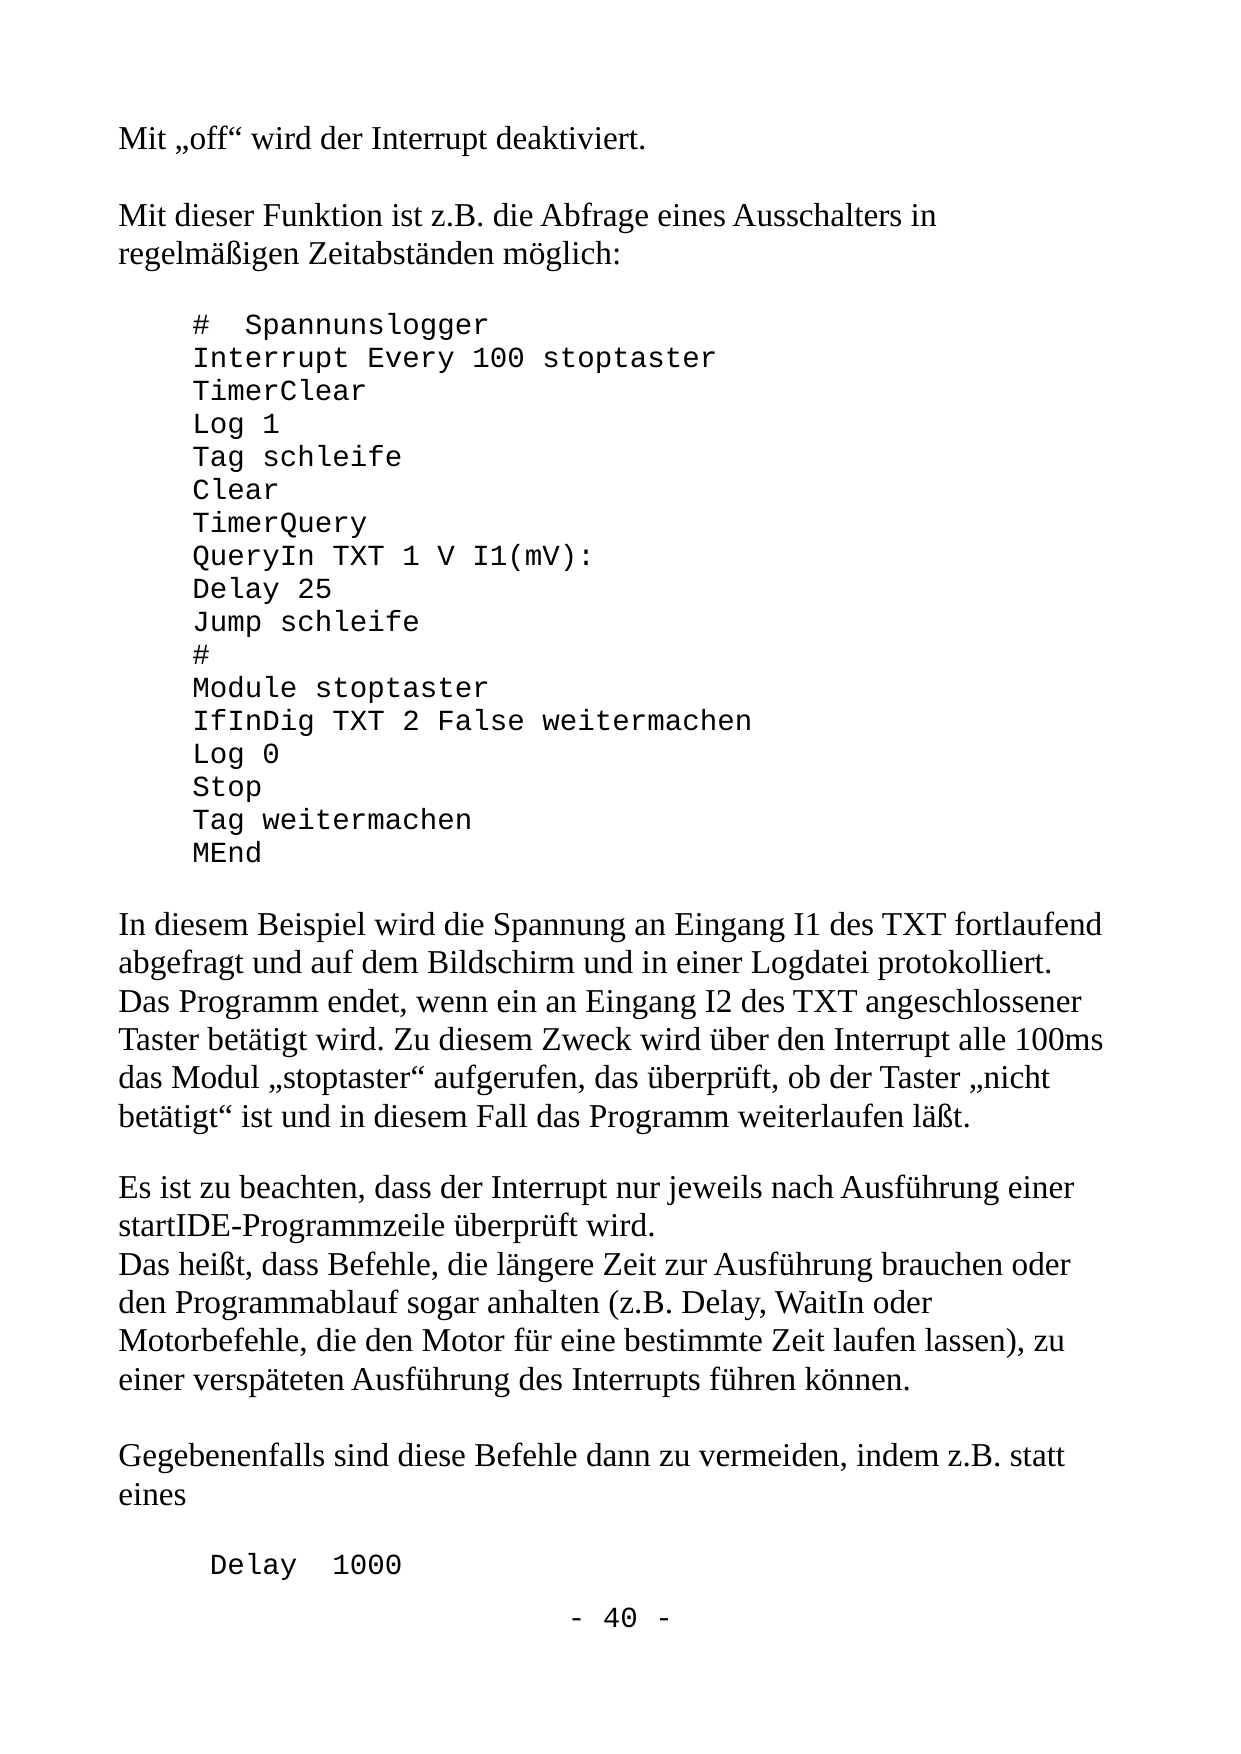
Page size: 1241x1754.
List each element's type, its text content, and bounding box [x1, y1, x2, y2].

text Gegebenenfalls sind diese Befehle dann zu vermeiden, indem z.B. statt eines [118, 1436, 1122, 1512]
text Das heißt, dass Befehle, die längere Zeit zur Ausführung brauchen oder den Programmablauf sogar anhalten (z.B. Delay, WaitIn oder Motorbefehle, die den Motor für eine bestimmte Zeit laufen lassen), zu einer verspäteten Ausführung des Interrupts führen können. [118, 1244, 1122, 1397]
text In diesem Beispiel wird die Spannung an Eingang I1 des TXT fortlaufend abgefragt und auf dem Bildschirm und in einer Logdatei protokolliert. [118, 904, 1122, 981]
text Mit „off“ wird der Interrupt deaktiviert. [118, 118, 1122, 156]
text Delay 1000 [118, 1551, 1122, 1583]
text # Spannunslogger Interrupt Every 100 stoptaster TimerClear Log 1 Tag schleife Clear TimerQuery QueryIn TXT 1 V I1(mV): Delay 25 Jump schleife [118, 310, 1122, 640]
text Das Programm endet, wenn ein an Eingang I2 des TXT angeschlossener Taster betätigt wird. Zu diesem Zweck wird über den Interrupt alle 100ms das Modul „stoptaster“ aufgerufen, das überprüft, ob der Taster „nicht betätigt“ ist und in diesem Fall das Programm weiterlaufen läßt. [118, 981, 1122, 1134]
text Mit dieser Funktion ist z.B. die Abfrage eines Ausschalters in regelmäßigen Zeitabständen möglich: [118, 195, 1122, 271]
text # Module stoptaster IfInDig TXT 2 False weitermachen Log 0 Stop Tag weitermachen MEnd [118, 640, 1122, 871]
text Es ist zu beachten, dass der Interrupt nur jeweils nach Ausführung einer startIDE-Programmzeile überprüft wird. [118, 1167, 1122, 1244]
